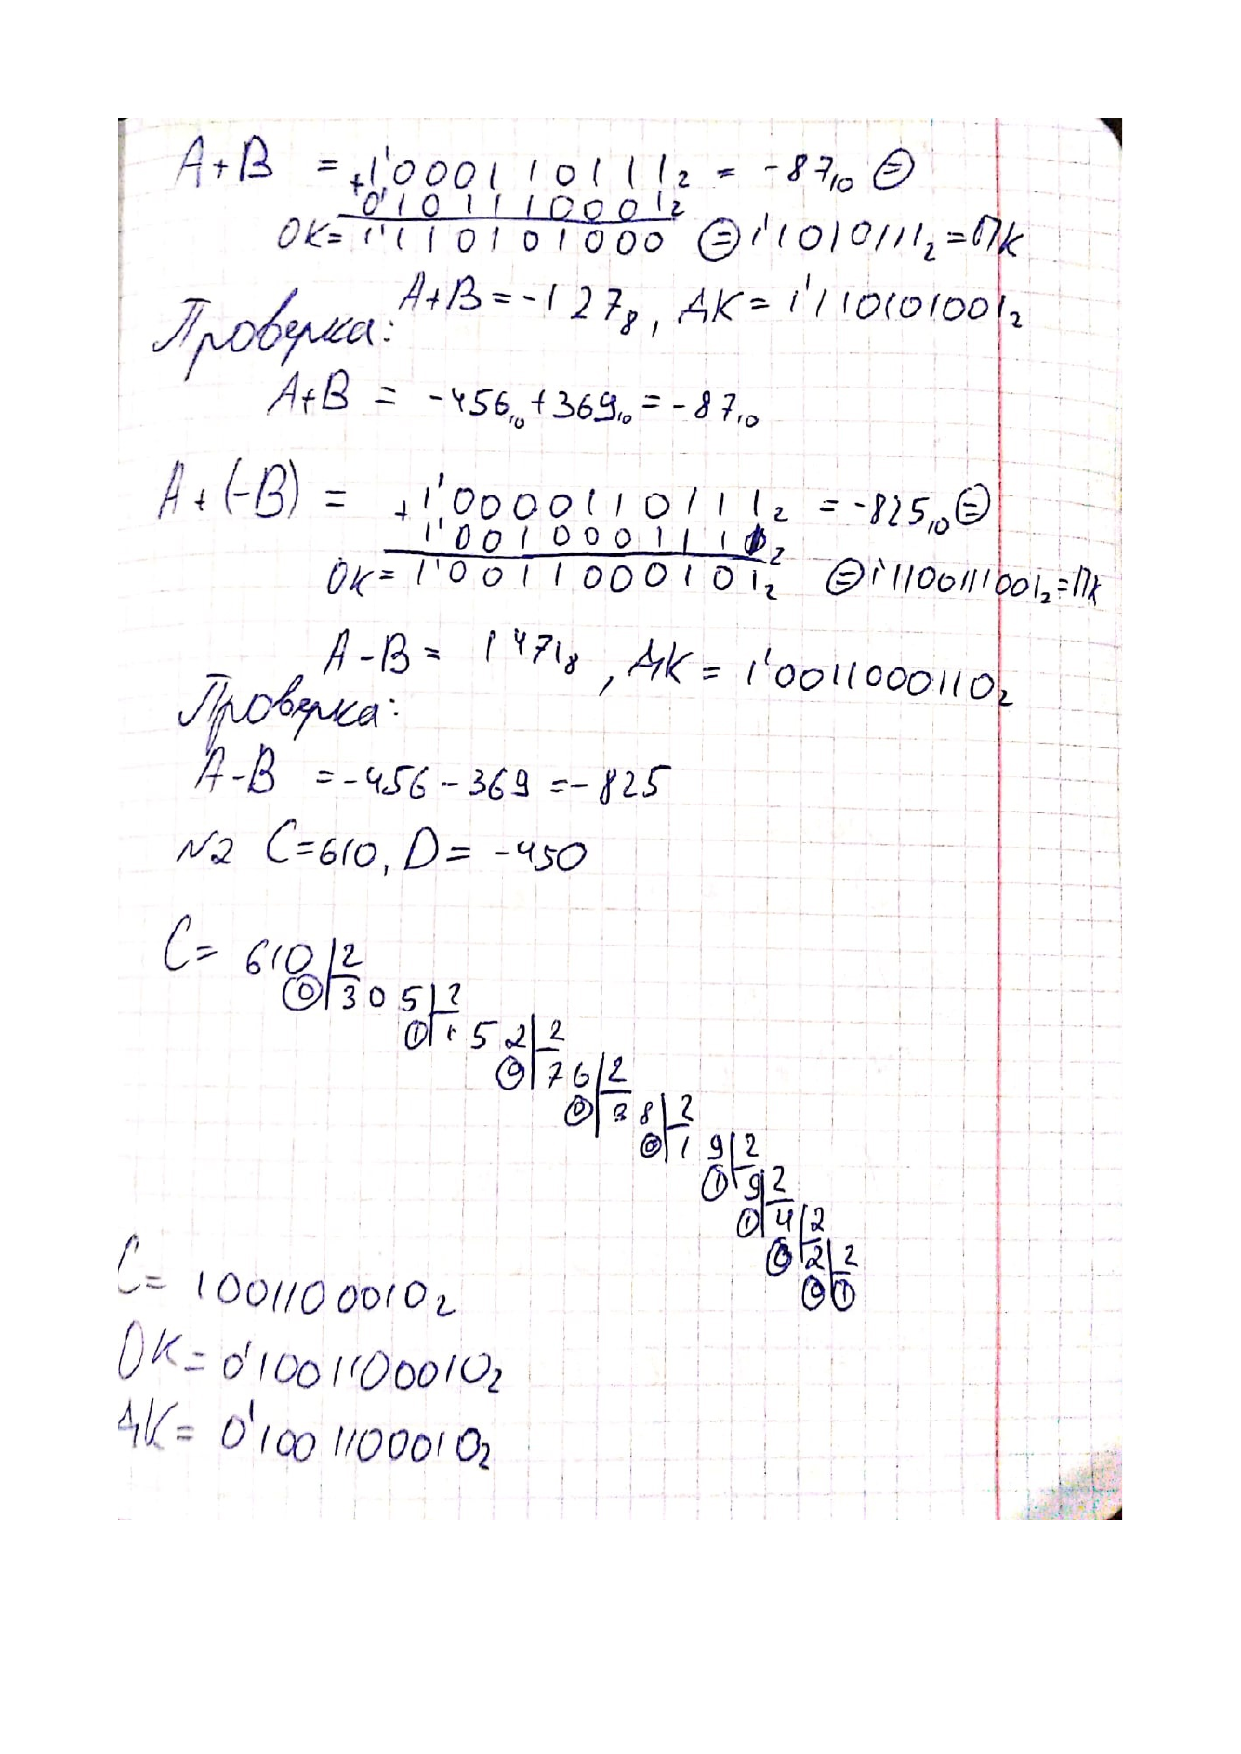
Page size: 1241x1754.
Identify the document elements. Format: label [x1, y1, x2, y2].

picture [118, 118, 1123, 1520]
